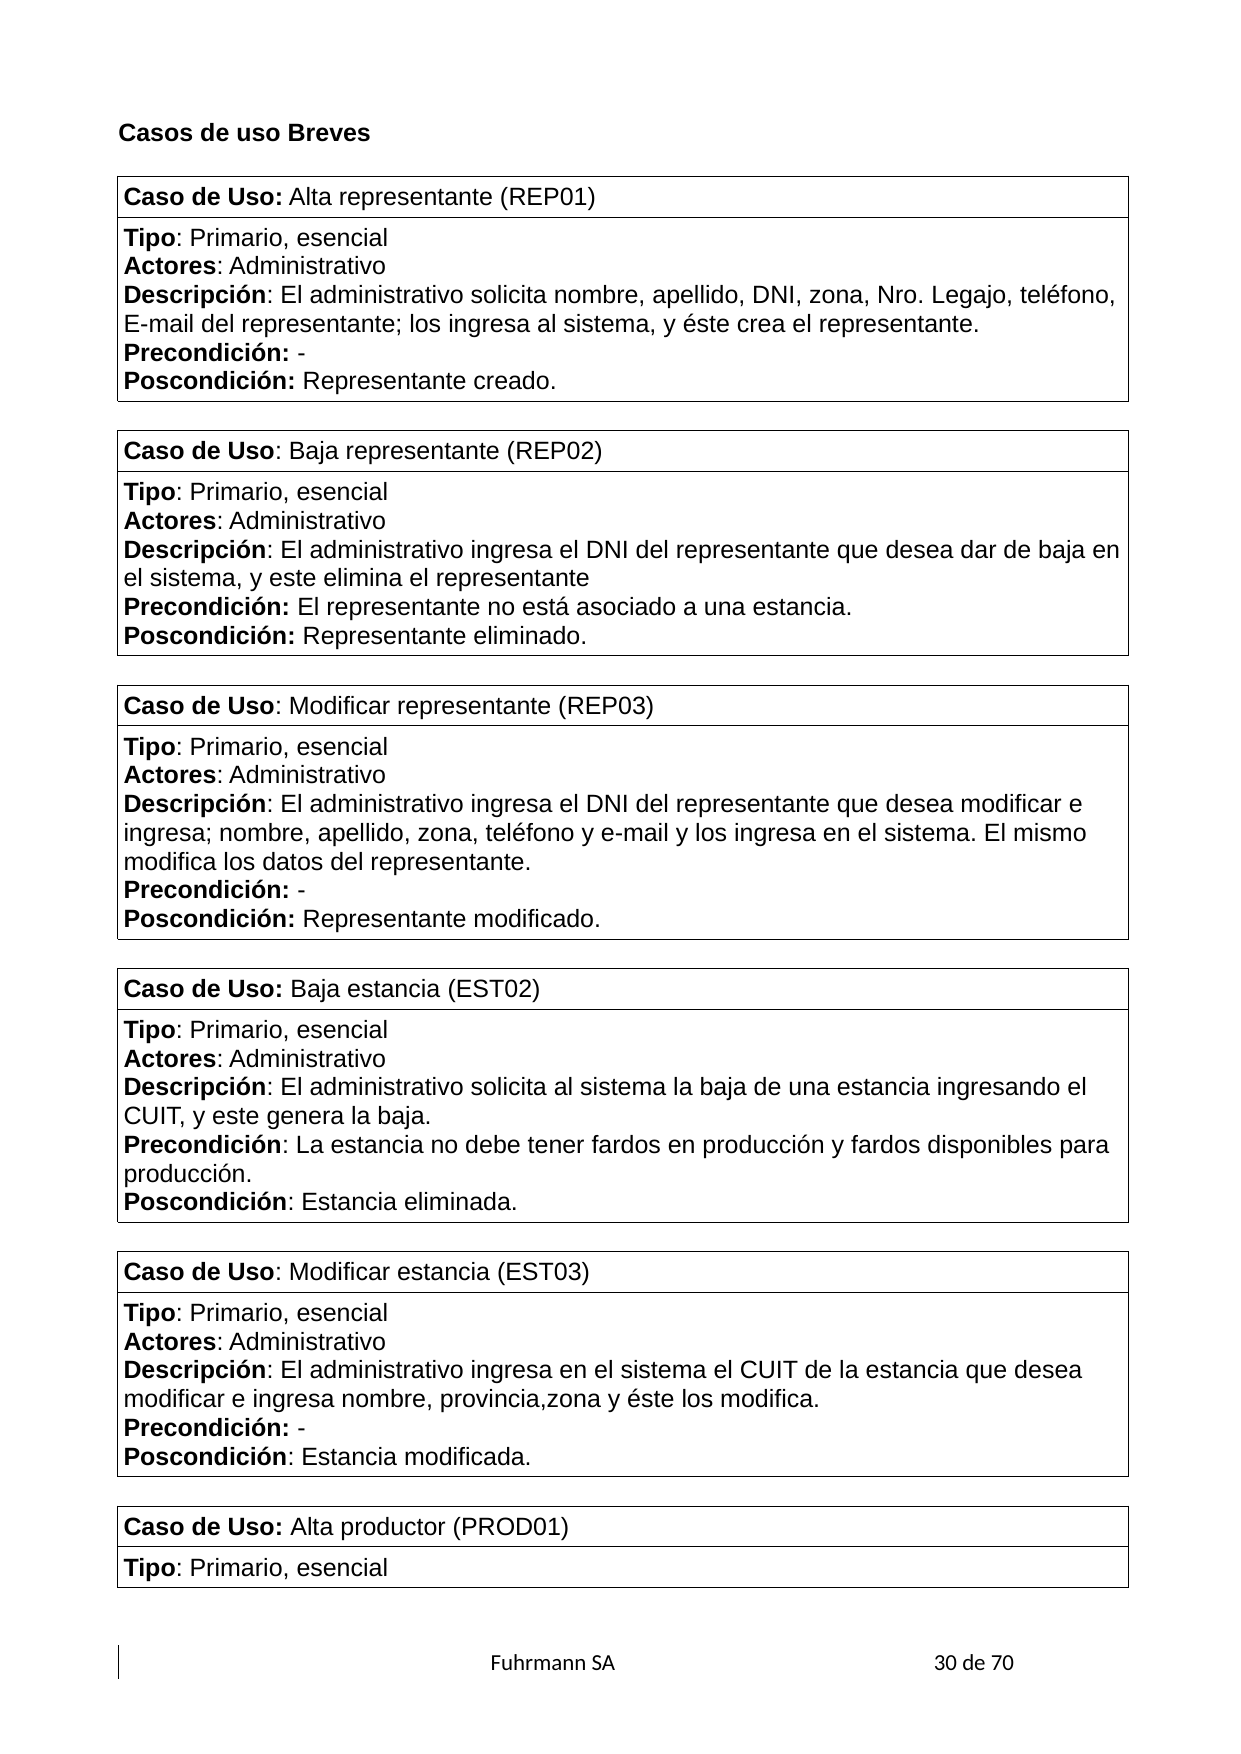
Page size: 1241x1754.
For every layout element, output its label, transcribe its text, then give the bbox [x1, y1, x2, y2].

table_cell Tipo: Primario, esencial Actores: Administrativo Descripción: El administrativo ingresa el DNI del representante que desea dar de baja en el sistema, y este elimina el representante Precondición: El representante no está asociado a una estancia. Poscondición: Representante eliminado. [118, 472, 1128, 655]
table_cell Tipo: Primario, esencial Actores: Administrativo Descripción: El administrativo solicita al sistema la baja de una estancia ingresando el CUIT, y este genera la baja. Precondición: La estancia no debe tener fardos en producción y fardos disponibles para producción. Poscondición: Estancia eliminada. [118, 1010, 1128, 1222]
table_header Caso de Uso: Alta productor (PROD01) [118, 1507, 1128, 1546]
table_cell Tipo: Primario, esencial Actores: Administrativo Descripción: El administrativo ingresa en el sistema el CUIT de la estancia que desea modificar e ingresa nombre, provincia,zona y éste los modifica. Precondición: - Poscondición: Estancia modificada. [118, 1293, 1128, 1476]
table_cell Tipo: Primario, esencial [118, 1547, 1128, 1587]
table_header Caso de Uso: Baja estancia (EST02) [118, 969, 1128, 1008]
table_header Caso de Uso: Baja representante (REP02) [118, 431, 1128, 471]
table_cell Tipo: Primario, esencial Actores: Administrativo Descripción: El administrativo ingresa el DNI del representante que desea modificar e ingresa; nombre, apellido, zona, teléfono y e-mail y los ingresa en el sistema. El mismo modifica los datos del representante. Precondición: - Poscondición: Representante modificado. [118, 726, 1128, 938]
table_header Caso de Uso: Alta representante (REP01) [118, 177, 1128, 216]
text Casos de uso Breves [118, 118, 1122, 147]
table_header Caso de Uso: Modificar estancia (EST03) [118, 1252, 1128, 1292]
table_cell Tipo: Primario, esencial Actores: Administrativo Descripción: El administrativo solicita nombre, apellido, DNI, zona, Nro. Legajo, teléfono, E-mail del representante; los ingresa al sistema, y éste crea el representante. Precondición: - Poscondición: Representante creado. [118, 218, 1128, 401]
table_header Caso de Uso: Modificar representante (REP03) [118, 686, 1128, 725]
